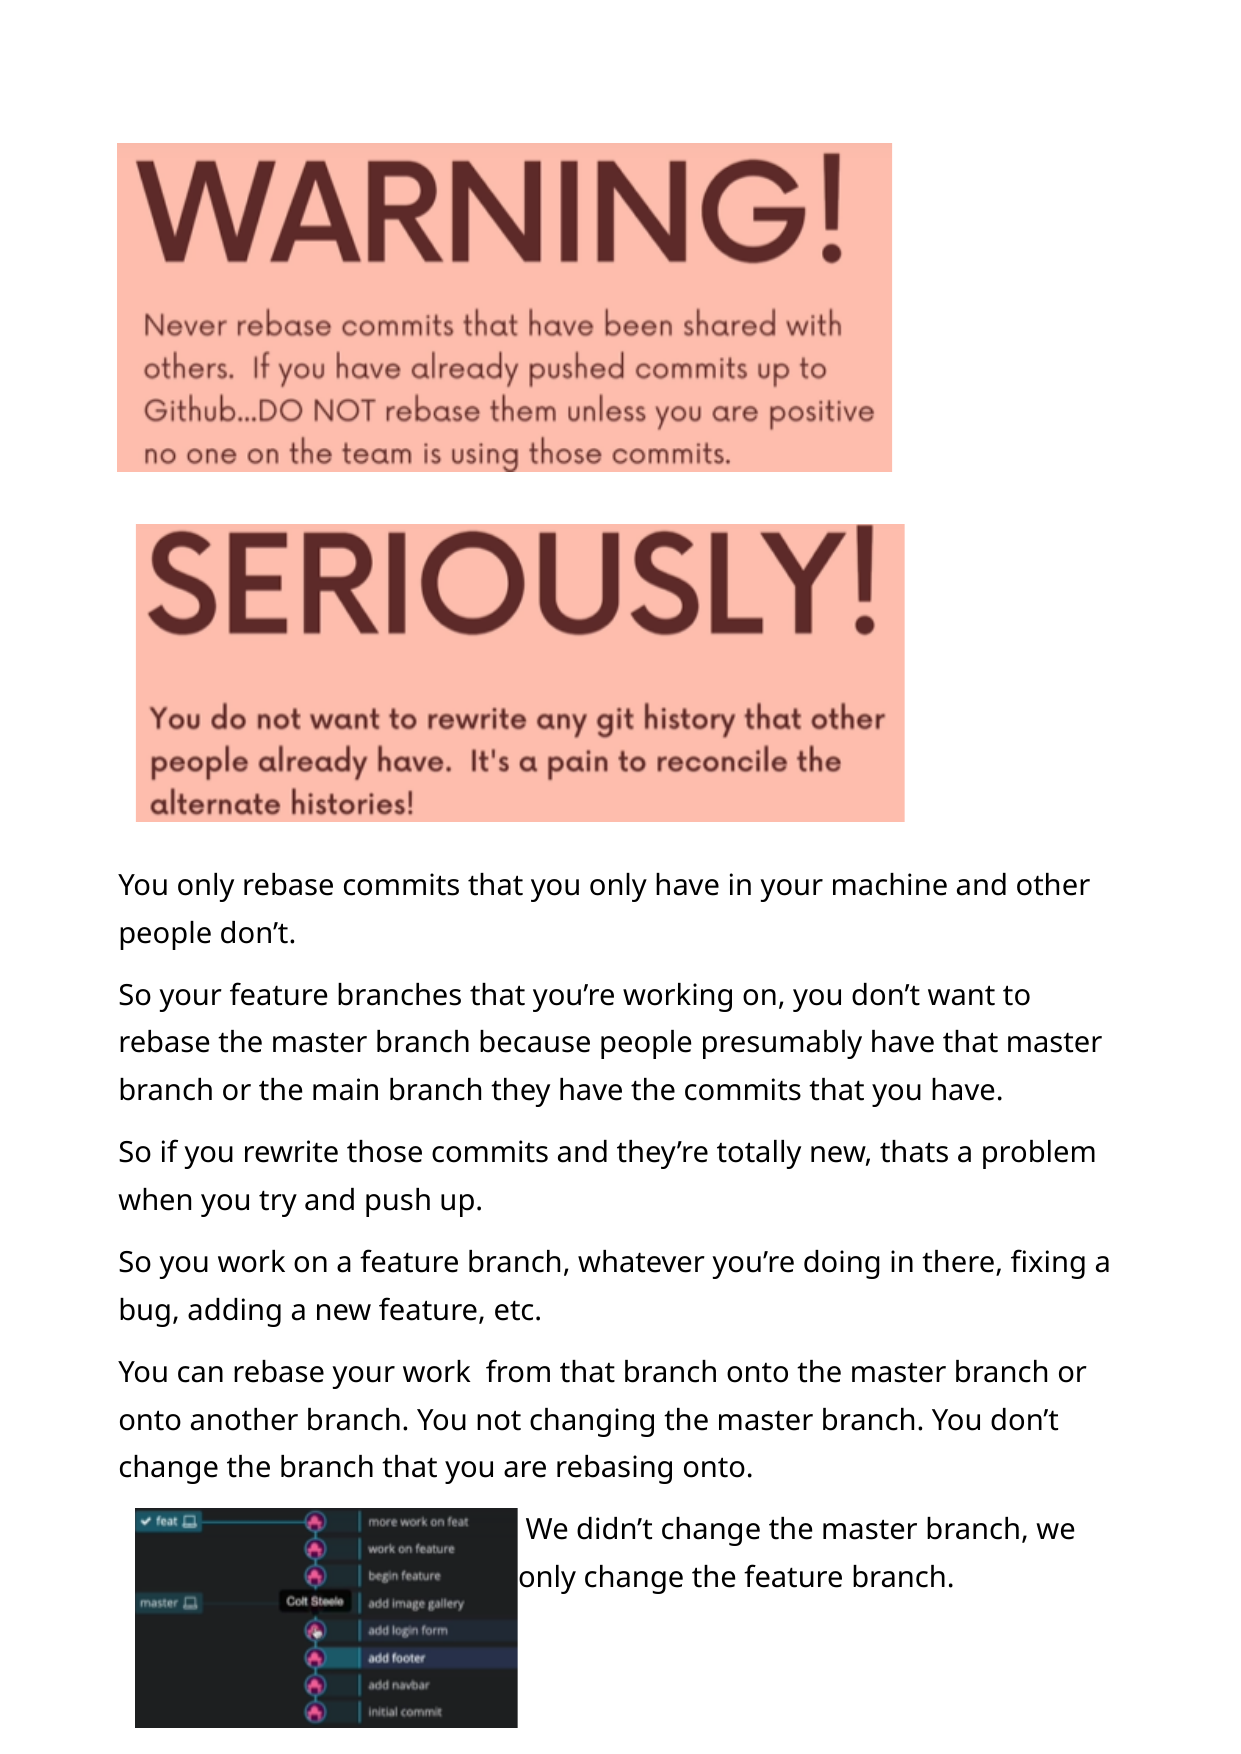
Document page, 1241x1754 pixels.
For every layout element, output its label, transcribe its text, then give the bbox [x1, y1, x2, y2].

text [118, 1508, 135, 1596]
picture [117, 143, 893, 472]
picture [135, 1508, 518, 1728]
picture [135, 524, 905, 822]
text You can rebase your work from that branch onto the master branch or onto another branch. You not changing the master branch. You don’t change the branch that you are rebasing onto. [118, 1351, 1122, 1486]
text We didn’t change the master branch, we only change the feature branch. [518, 1508, 1122, 1596]
text You only rebase commits that you only have in your machine and other people don’t. [118, 864, 1122, 952]
text So you work on a feature branch, whatever you’re doing in there, fixing a bug, adding a new feature, etc. [118, 1241, 1122, 1329]
text So your feature branches that you’re working on, you don’t want to rebase the master branch because people presumably have that master branch or the main branch they have the commits that you have. [118, 974, 1122, 1109]
text So if you rewrite those commits and they’re totally new, thats a problem when you try and push up. [118, 1132, 1122, 1219]
